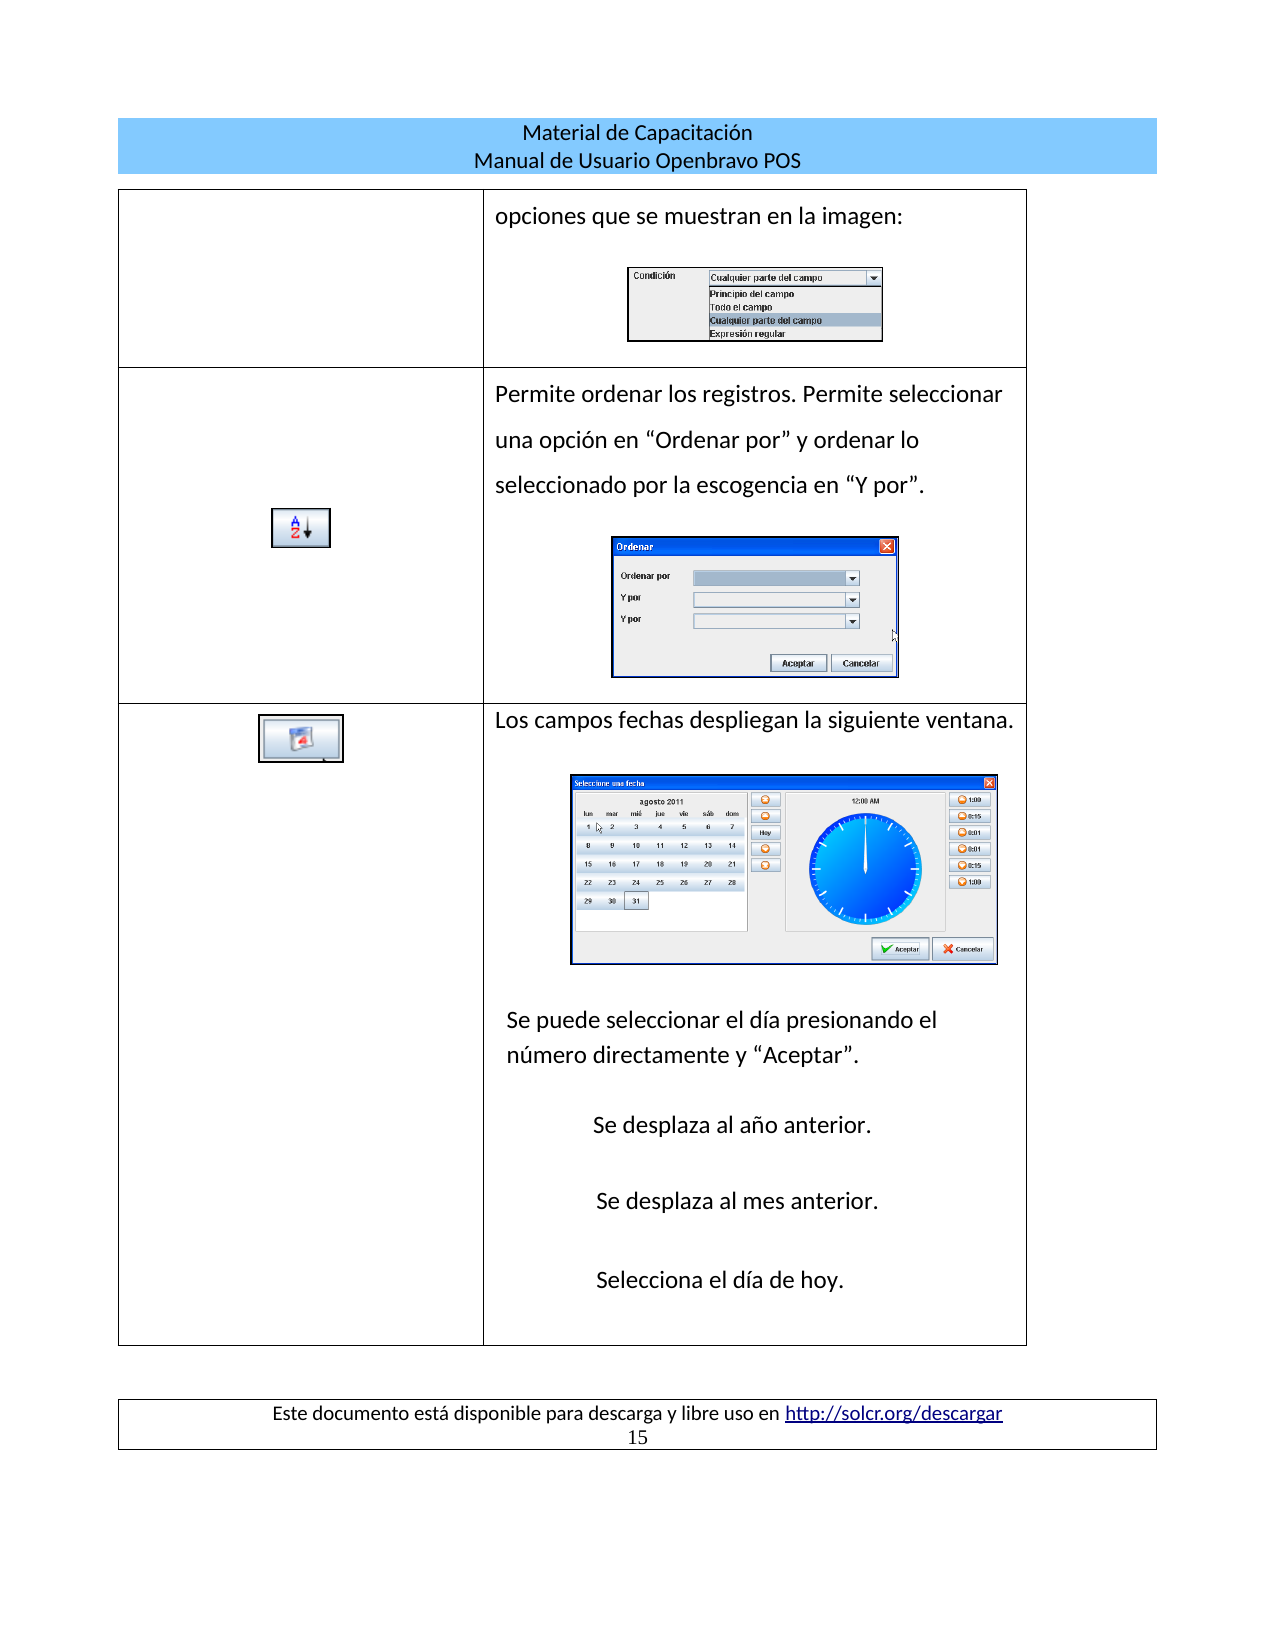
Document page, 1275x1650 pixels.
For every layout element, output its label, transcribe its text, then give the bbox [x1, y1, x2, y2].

table_cell opciones que se muestran en la imagen: [484, 190, 1026, 367]
table_cell Los campos fechas despliegan la siguiente ventana. Se puede seleccionar el día presionando el número directamente y “Aceptar”. Se desplaza al año anterior. Se desplaza al mes anterior. Selecciona el día de hoy. [484, 704, 1026, 1345]
table_cell [119, 704, 483, 1345]
table_cell Permite ordenar los registros. Permite seleccionar una opción en “Ordenar por” y ordenar lo seleccionado por la escogencia en “Y por”. [484, 368, 1026, 703]
table_cell [119, 368, 483, 703]
table_cell [119, 190, 483, 367]
